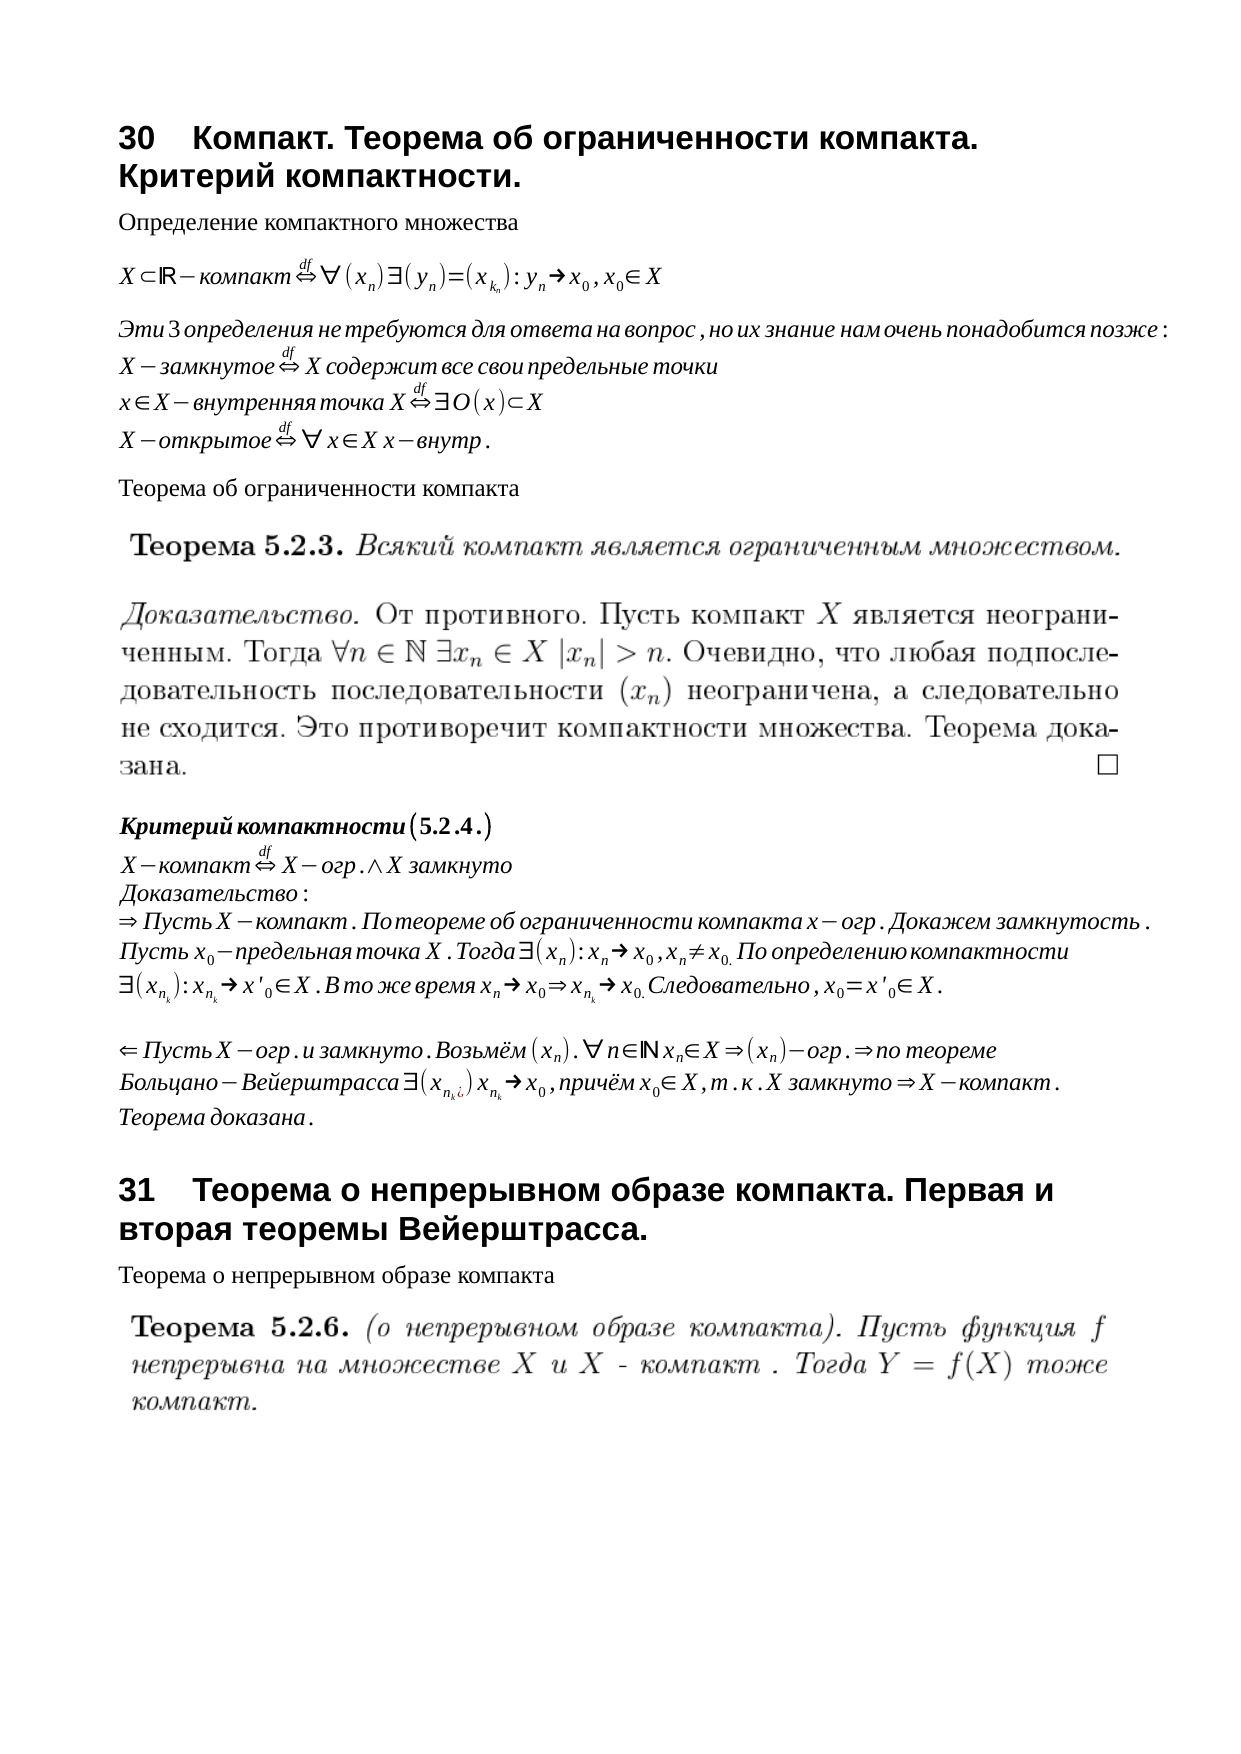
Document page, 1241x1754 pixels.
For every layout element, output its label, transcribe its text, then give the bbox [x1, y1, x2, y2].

picture [118, 520, 1123, 578]
picture [118, 1307, 1123, 1431]
picture [118, 596, 1123, 791]
subtitle Компакт. Теорема об ограниченности компакта. Критерий компактности. [118, 118, 1122, 195]
subtitle Теорема о непрерывном образе компакта. Первая и вторая теоремы Вейерштрасса. [118, 1170, 1122, 1247]
text Теорема о непрерывном образе компакта [118, 1260, 1122, 1288]
text Теорема об ограниченности компакта [118, 473, 1122, 502]
text Определение компактного множества [118, 207, 1122, 236]
